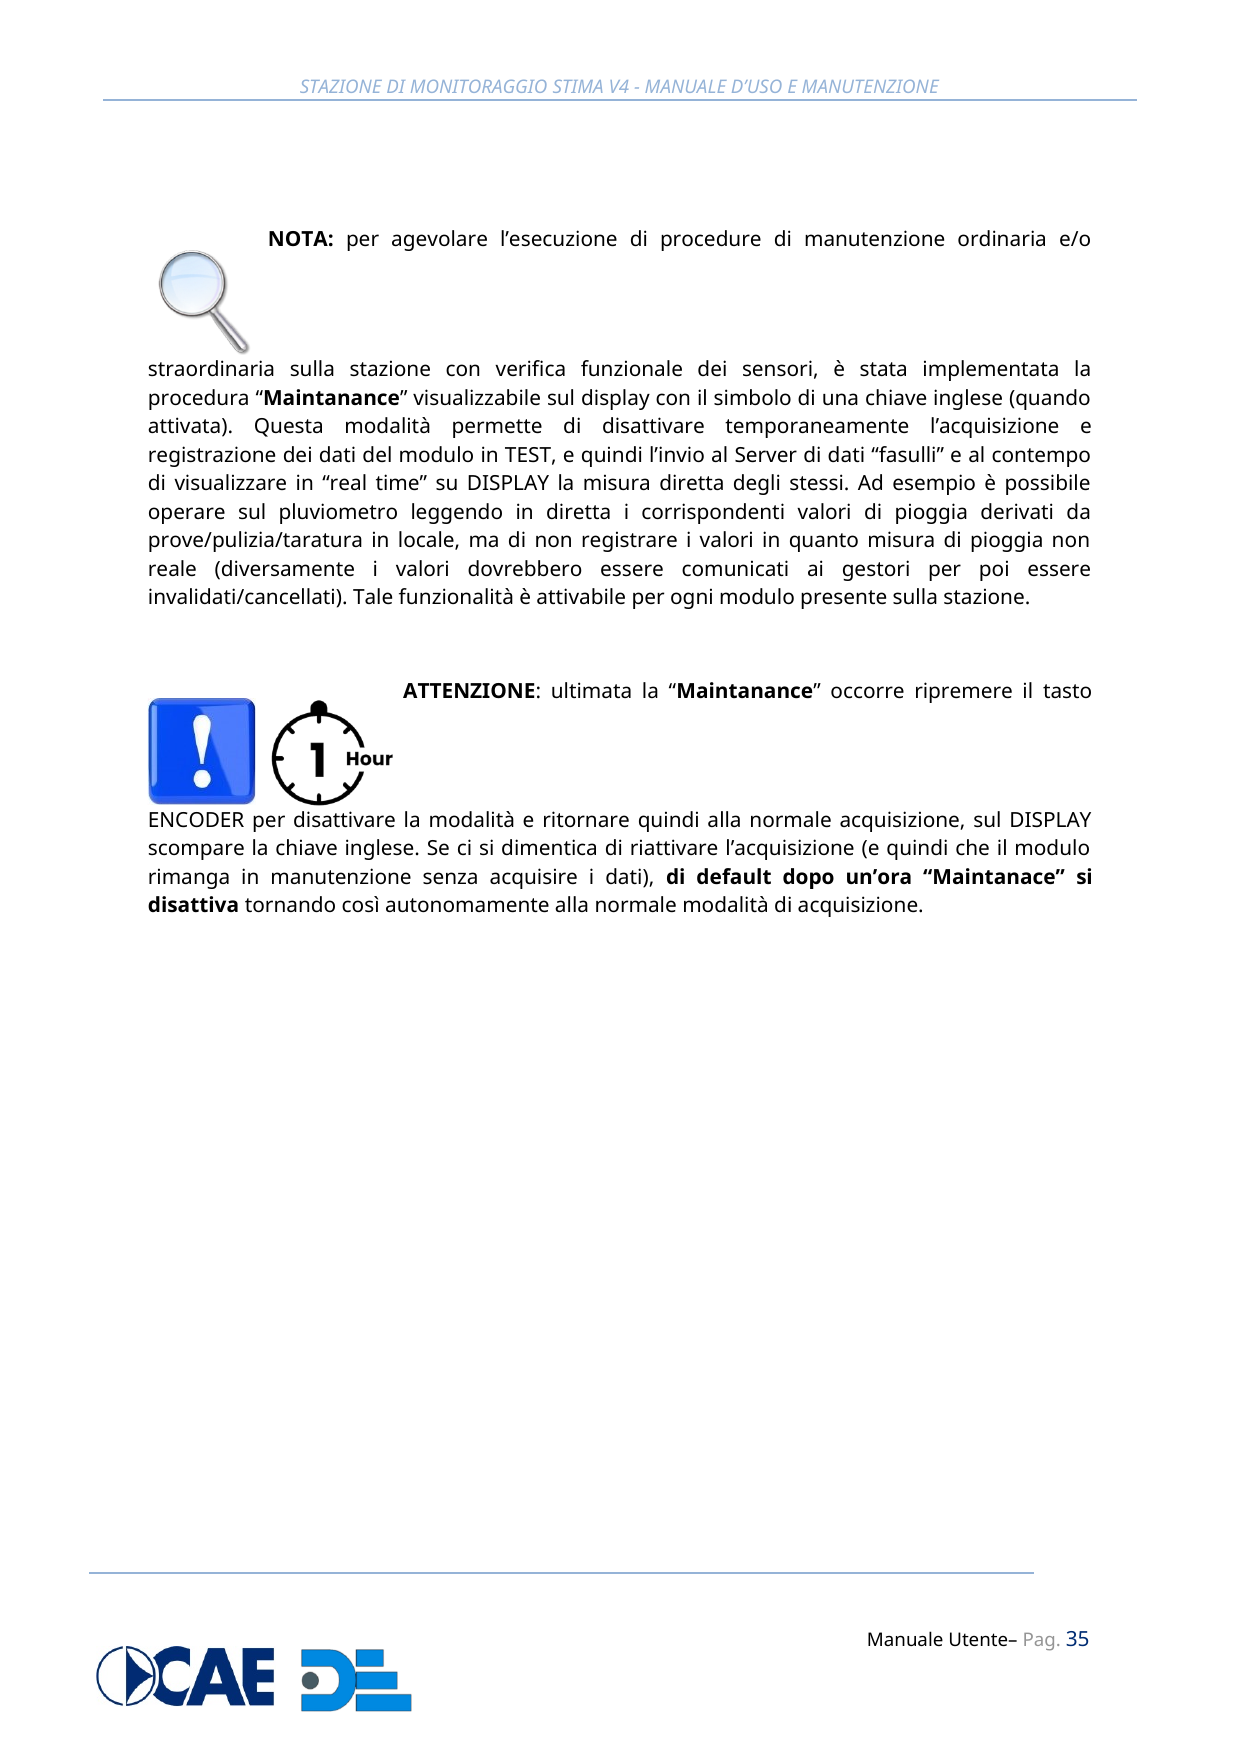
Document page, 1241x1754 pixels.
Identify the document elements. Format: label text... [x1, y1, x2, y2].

text ATTENZIONE: ultimata la “Maintanance” occorre ripremere il tasto ENCODER per disattivare la modalità e ritornare quindi alla normale acquisizione, sul DISPLAY scompare la chiave inglese. Se ci si dimentica di riattivare l’acquisizione (e quindi che il modulo rimanga in manutenzione senza acquisire i dati), di default dopo un’ora “Maintanace” si disattiva tornando così autonomamente alla normale modalità di acquisizione. [148, 676, 1092, 919]
text NOTA: per agevolare l’esecuzione di procedure di manutenzione ordinaria e/o straordinaria sulla stazione con verifica funzionale dei sensori, è stata implementata la procedura “Maintanance” visualizzabile sul display con il simbolo di una chiave inglese (quando attivata). Questa modalità permette di disattivare temporaneamente l’acquisizione e registrazione dei dati del modulo in TEST, e quindi l’invio al Server di dati “fasulli” e al contempo di visualizzare in “real time” su DISPLAY la misura diretta degli stessi. Ad esempio è possibile operare sul pluviometro leggendo in diretta i corrispondenti valori di pioggia derivati da prove/pulizia/taratura in locale, ma di non registrare i valori in quanto misura di pioggia non reale (diversamente i valori dovrebbero essere comunicati ai gestori per poi essere invalidati/cancellati). Tale funzionalità è attivabile per ogni modulo presente sulla stazione. [148, 224, 1092, 611]
